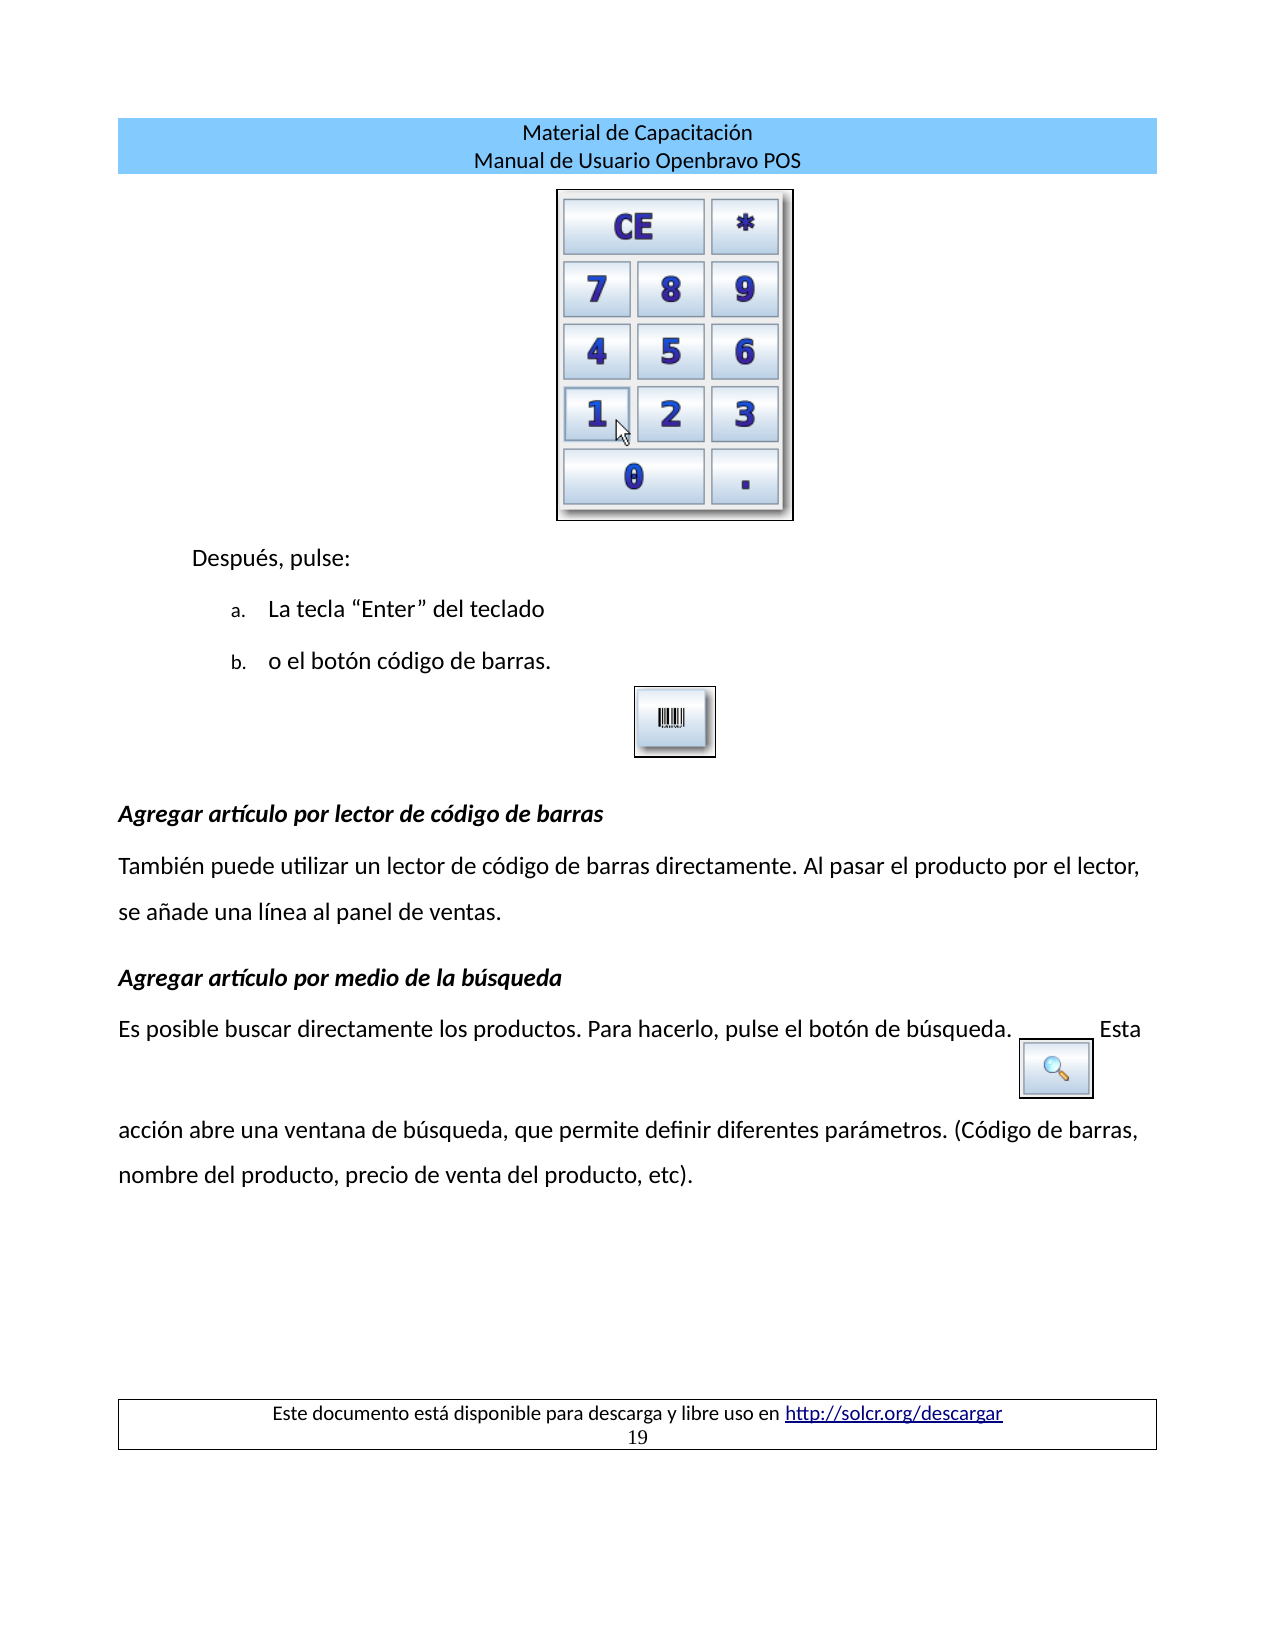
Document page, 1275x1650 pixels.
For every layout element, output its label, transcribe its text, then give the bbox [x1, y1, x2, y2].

text Agregar artículo por lector de código de barras [118, 798, 1157, 829]
text También puede utilizar un lector de código de barras directamente. Al pasar el producto por el lector, se añade una línea al panel de ventas. [118, 850, 1157, 926]
list o el botón código de barras. [231, 645, 1157, 675]
text Agregar artículo por medio de la búsqueda [118, 962, 1157, 993]
list La tecla “Enter” del teclado [231, 593, 1157, 624]
text Después, pulse: [118, 542, 1157, 573]
text Es posible buscar directamente los productos. Para hacerlo, pulse el botón de búsqueda. Esta acción abre una ventana de búsqueda, que permite definir diferentes parámetros. (Código de barras, nombre del producto, precio de venta del producto, etc). [118, 1013, 1157, 1190]
